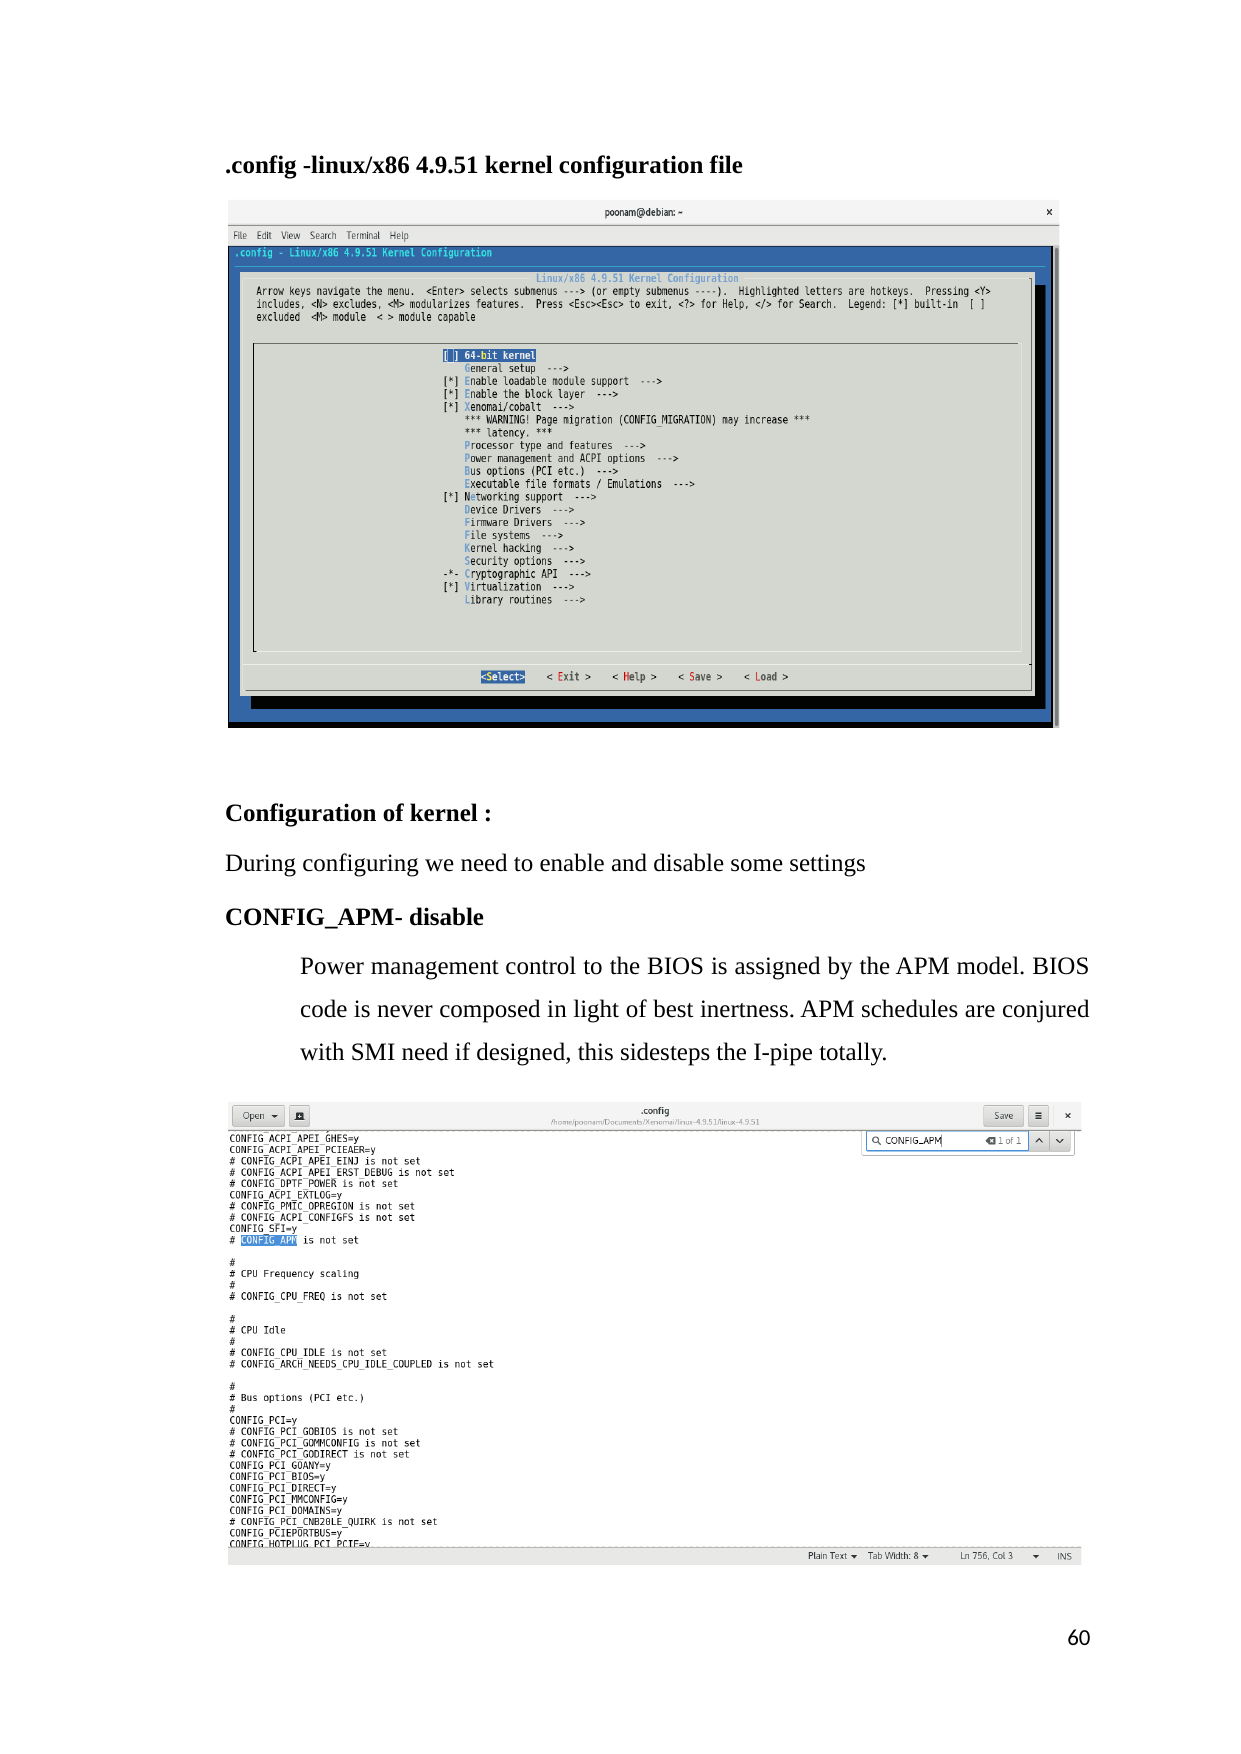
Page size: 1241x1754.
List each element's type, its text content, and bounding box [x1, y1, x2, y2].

subtitle Configuration of kernel : [225, 798, 1090, 827]
picture [228, 1101, 1082, 1565]
subtitle During configuring we need to enable and disable some settings [225, 848, 1090, 876]
picture [228, 199, 1060, 728]
subtitle CONFIG_APM- disable [225, 902, 1090, 930]
text .config -linux/x86 4.9.51 kernel configuration file [225, 150, 1090, 179]
list Power management control to the BIOS is assigned by the APM model. BIOS code is never composed in light of best inertness. APM schedules are conjured with SMI need if designed, this sidesteps the I-pipe totally. [300, 951, 1090, 1066]
